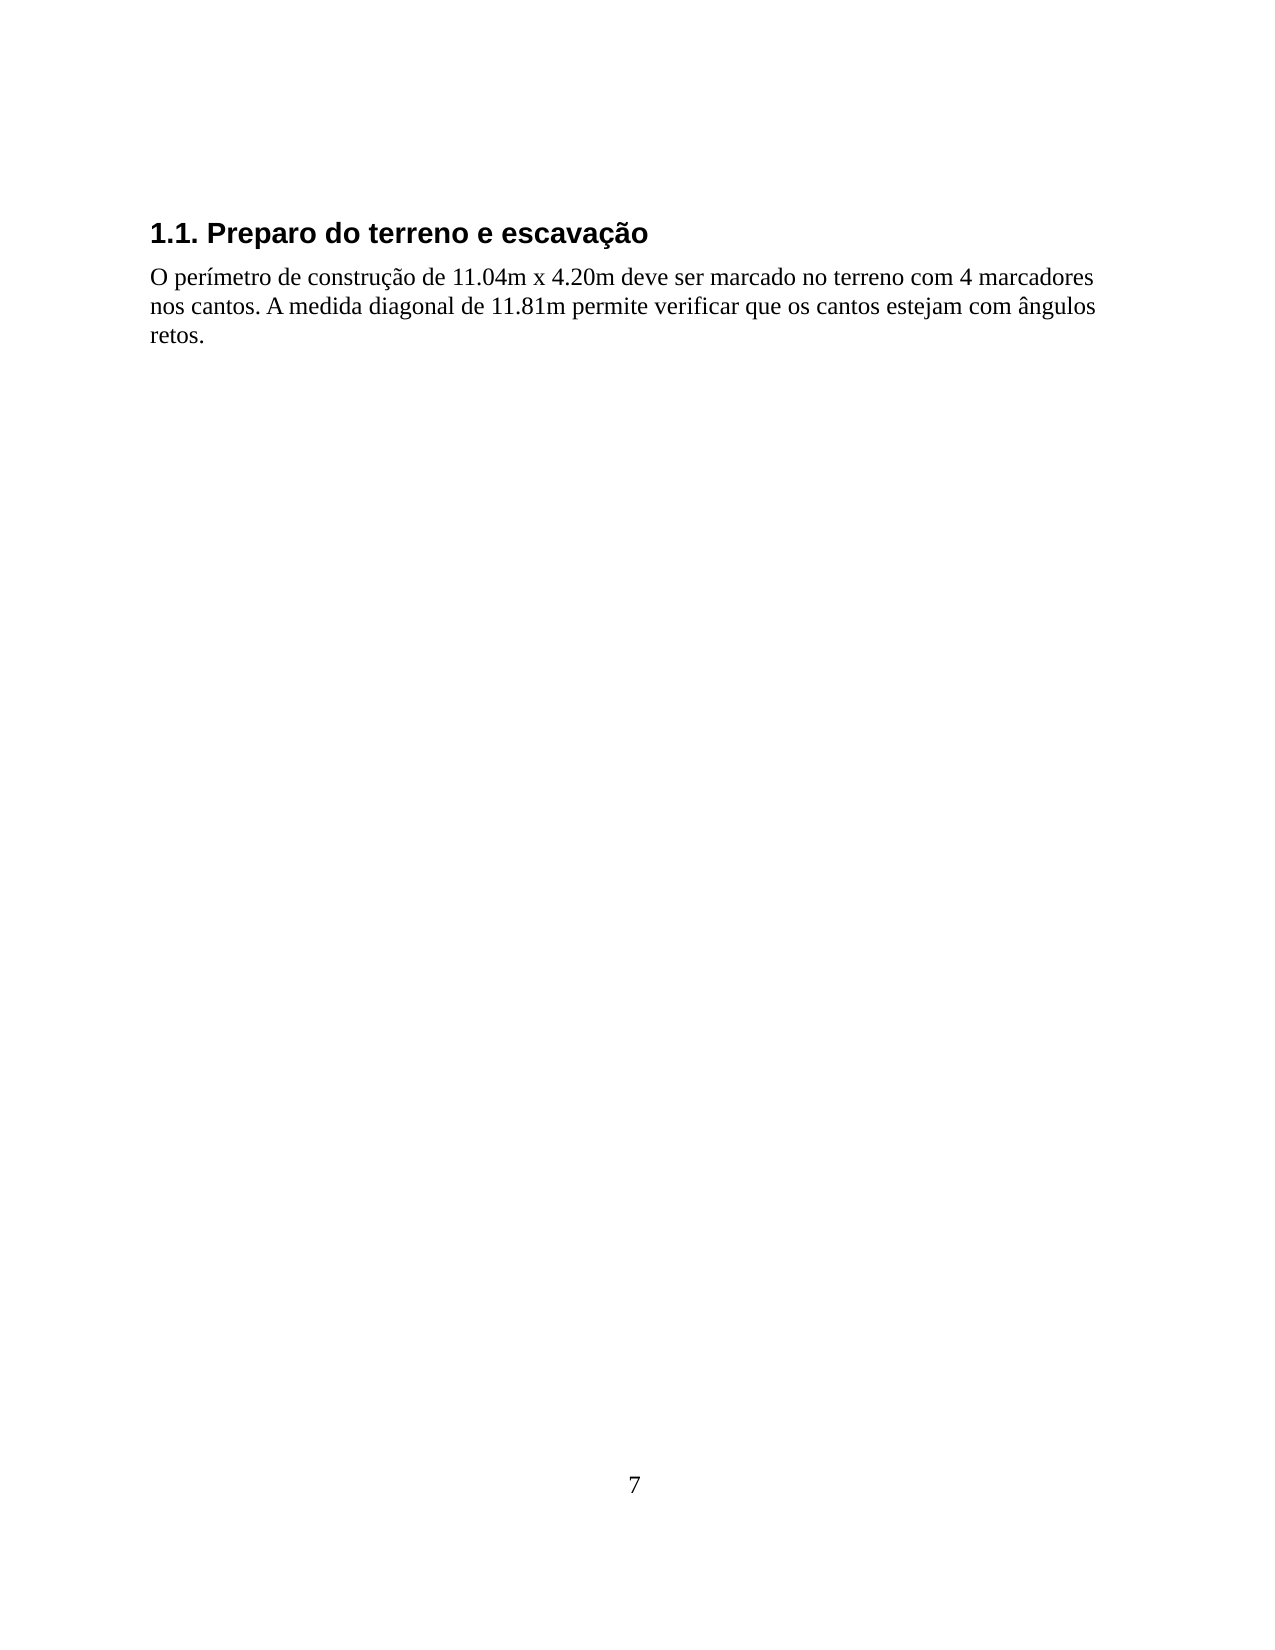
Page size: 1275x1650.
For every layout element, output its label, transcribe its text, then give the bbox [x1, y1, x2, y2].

text O perímetro de construção de 11.04m x 4.20m deve ser marcado no terreno com 4 marcadores nos cantos. A medida diagonal de 11.81m permite verificar que os cantos estejam com ângulos retos. [150, 262, 1125, 348]
subtitle 1.1. Preparo do terreno e escavação [150, 216, 1125, 250]
